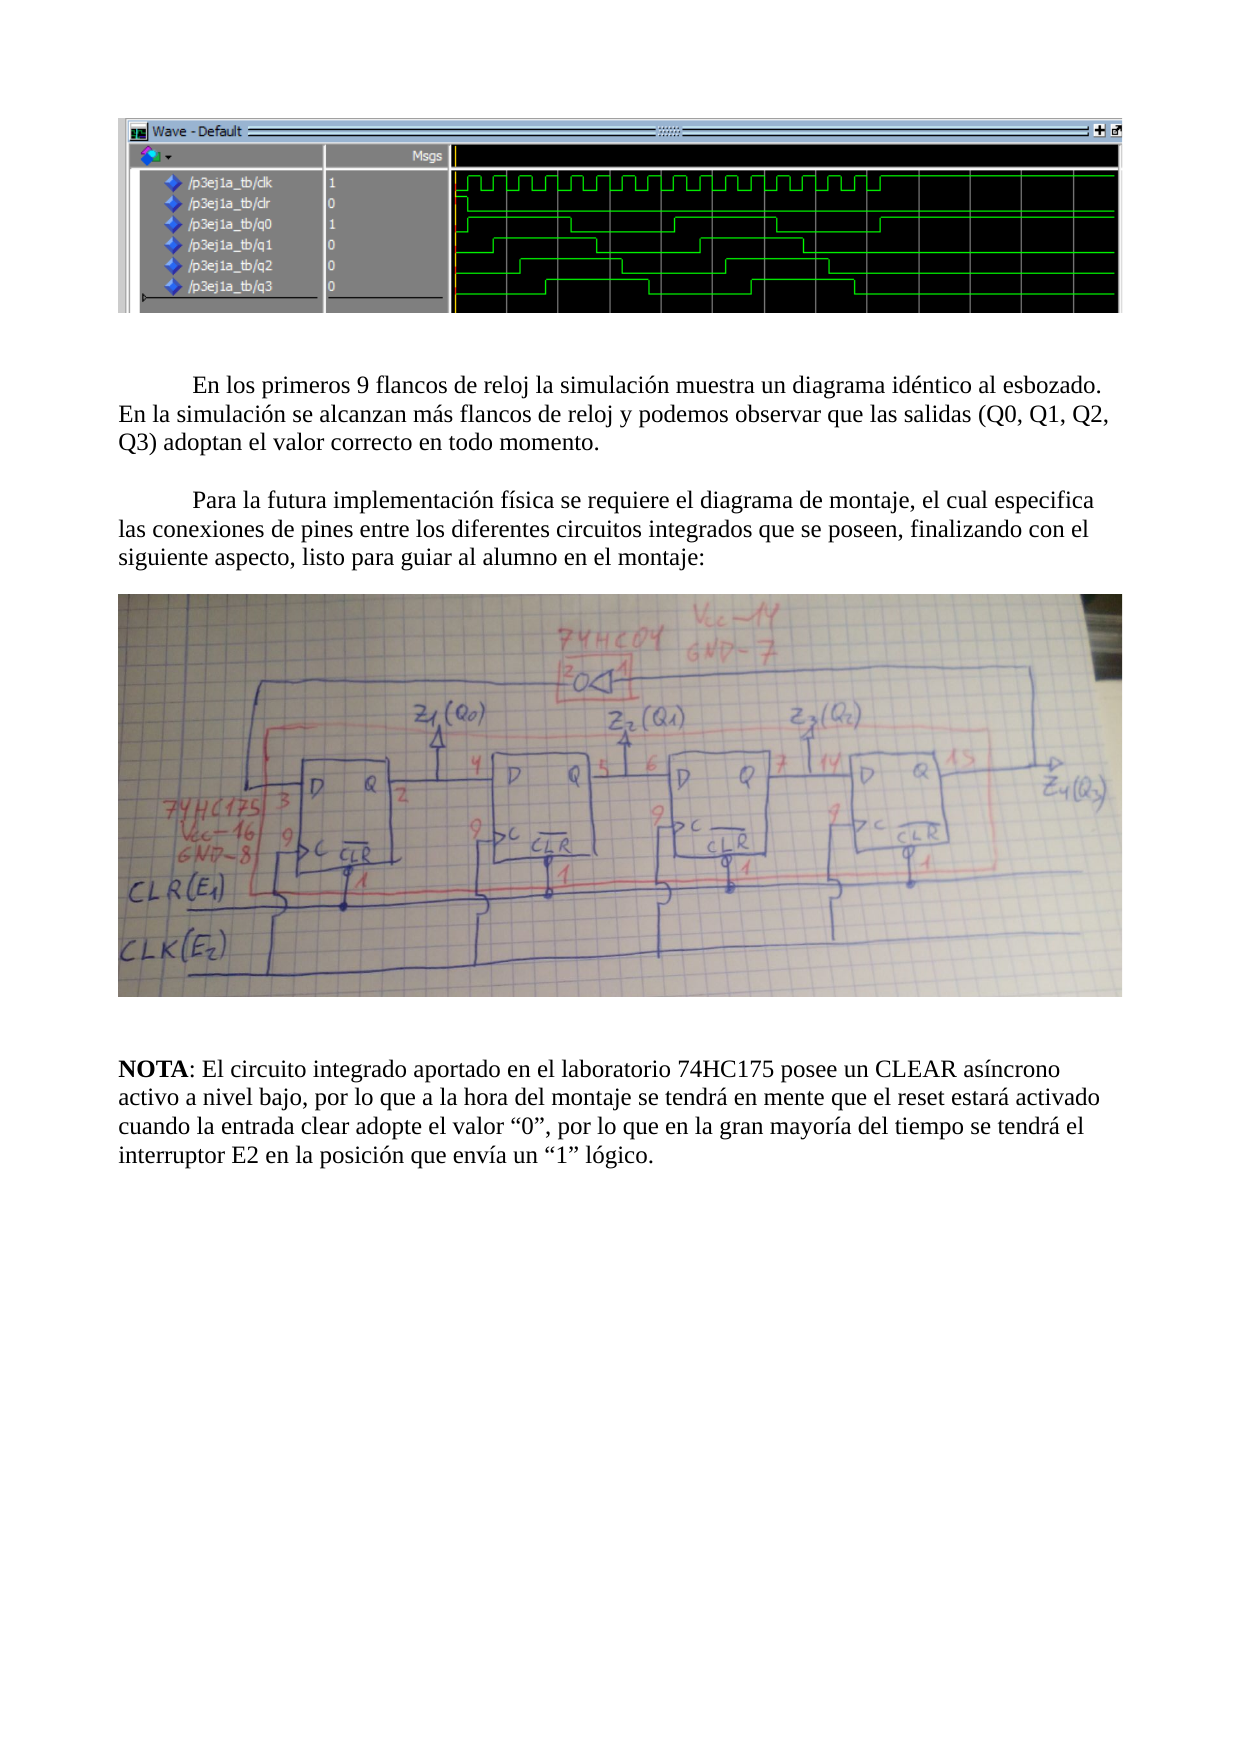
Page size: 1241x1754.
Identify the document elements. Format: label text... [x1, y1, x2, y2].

text Para la futura implementación física se requiere el diagrama de montaje, el cual especifica las conexiones de pines entre los diferentes circuitos integrados que se poseen, finalizando con el siguiente aspecto, listo para guiar al alumno en el montaje: [118, 485, 1122, 571]
picture [118, 594, 1123, 997]
picture [118, 118, 1123, 313]
text En los primeros 9 flancos de reloj la simulación muestra un diagrama idéntico al esbozado. En la simulación se alcanzan más flancos de reloj y podemos observar que las salidas (Q0, Q1, Q2, Q3) adoptan el valor correcto en todo momento. [118, 370, 1122, 456]
text NOTA: El circuito integrado aportado en el laboratorio 74HC175 posee un CLEAR asíncrono activo a nivel bajo, por lo que a la hora del montaje se tendrá en mente que el reset estará activado cuando la entrada clear adopte el valor “0”, por lo que en la gran mayoría del tiempo se tendrá el interruptor E2 en la posición que envía un “1” lógico. [118, 1054, 1122, 1169]
